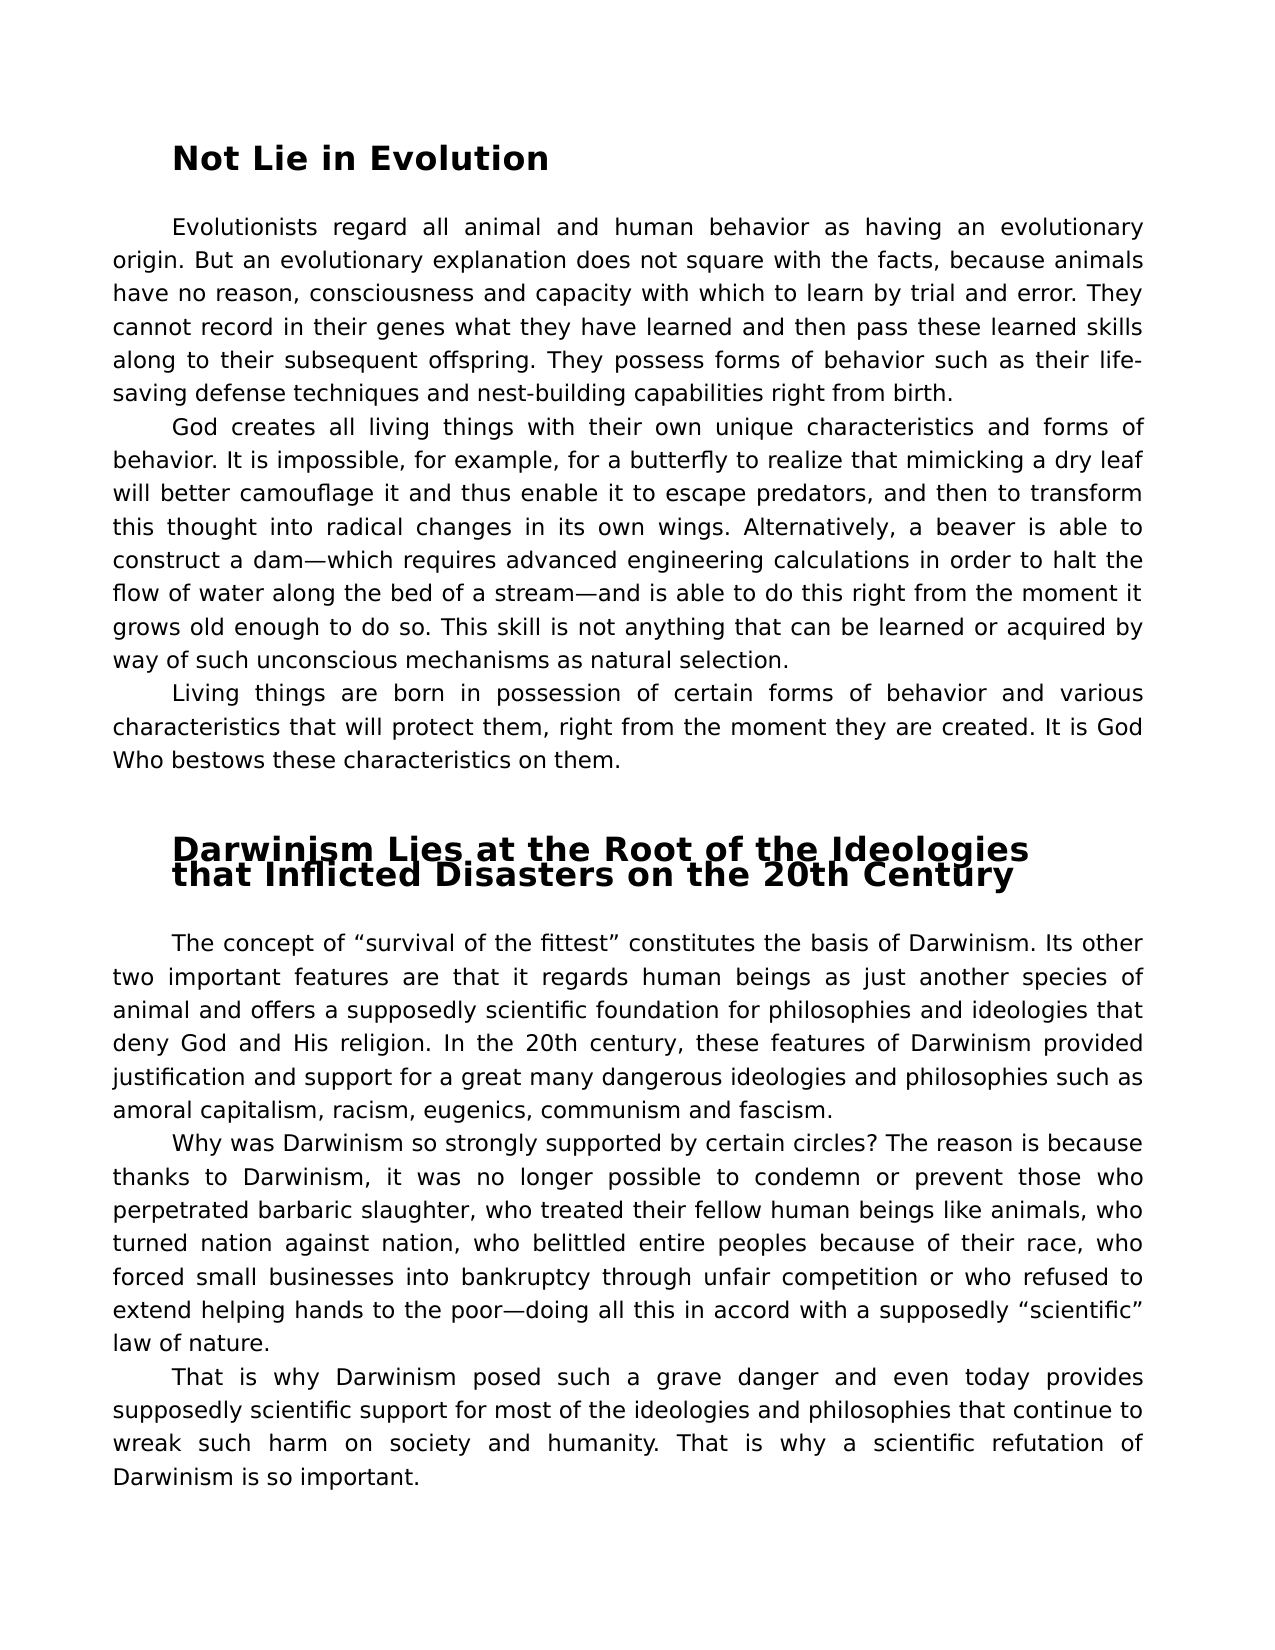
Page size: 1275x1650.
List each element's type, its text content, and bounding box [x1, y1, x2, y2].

text God creates all living things with their own unique characteristics and forms of behavior. It is impossible, for example, for a butterfly to realize that mimicking a dry leaf will better camouflage it and thus enable it to escape predators, and then to transform this thought into radical changes in its own wings. Alternatively, a beaver is able to construct a dam—which requires advanced engineering calculations in order to halt the flow of water along the bed of a stream—and is able to do this right from the moment it grows old enough to do so. This skill is not anything that can be learned or acquired by way of such unconscious mechanisms as natural selection. [112, 408, 1145, 675]
text Darwinism Lies at the Root of the Ideologies [961, 842, 1145, 867]
text Darwinism Lies at the Root of the Ideologies [835, 842, 877, 867]
text Darwinism Lies at the Root of the Ideologies [323, 842, 713, 867]
text Darwinism Lies at the Root of the Ideologies [712, 842, 774, 867]
text that Inflicted Disasters on the 20th Century [112, 867, 1145, 892]
text Darwinism Lies at the Root of the Ideologies [775, 842, 834, 867]
text Evolutionists regard all animal and human behavior as having an evolutionary origin. But an evolutionary explanation does not square with the facts, because animals have no reason, consciousness and capacity with which to learn by trial and error. They cannot record in their genes what they have learned and then pass these learned skills along to their subsequent offspring. They possess forms of behavior such as their life-saving defense techniques and nest-building capabilities right from birth. [112, 208, 1145, 408]
text Darwinism Lies at the Root of the Ideologies [112, 842, 332, 867]
text Living things are born in possession of certain forms of behavior and various characteristics that will protect them, right from the moment they are created. It is God Who bestows these characteristics on them. [112, 675, 1145, 775]
text The concept of “survival of the fittest” constitutes the basis of Darwinism. Its other two important features are that it regards human beings as just another species of animal and offers a supposedly scientific foundation for philosophies and ideologies that deny God and His religion. In the 20th century, these features of Darwinism provided justification and support for a great many dangerous ideologies and philosophies such as amoral capitalism, racism, eugenics, communism and fascism. [112, 925, 1145, 1125]
text Not Lie in Evolution [112, 150, 1145, 175]
text That is why Darwinism posed such a grave danger and even today provides supposedly scientific support for most of the ideologies and philosophies that continue to wreak such harm on society and humanity. That is why a scientific refutation of Darwinism is so important. [112, 1358, 1145, 1492]
text Darwinism Lies at the Root of the Ideologies [876, 842, 965, 867]
text Why was Darwinism so strongly supported by certain circles? The reason is because thanks to Darwinism, it was no longer possible to condemn or prevent those who perpetrated barbaric slaughter, who treated their fellow human beings like animals, who turned nation against nation, who belittled entire peoples because of their race, who forced small businesses into bankruptcy through unfair competition or who refused to extend helping hands to the poor—doing all this in accord with a supposedly “scientific” law of nature. [112, 1125, 1145, 1358]
